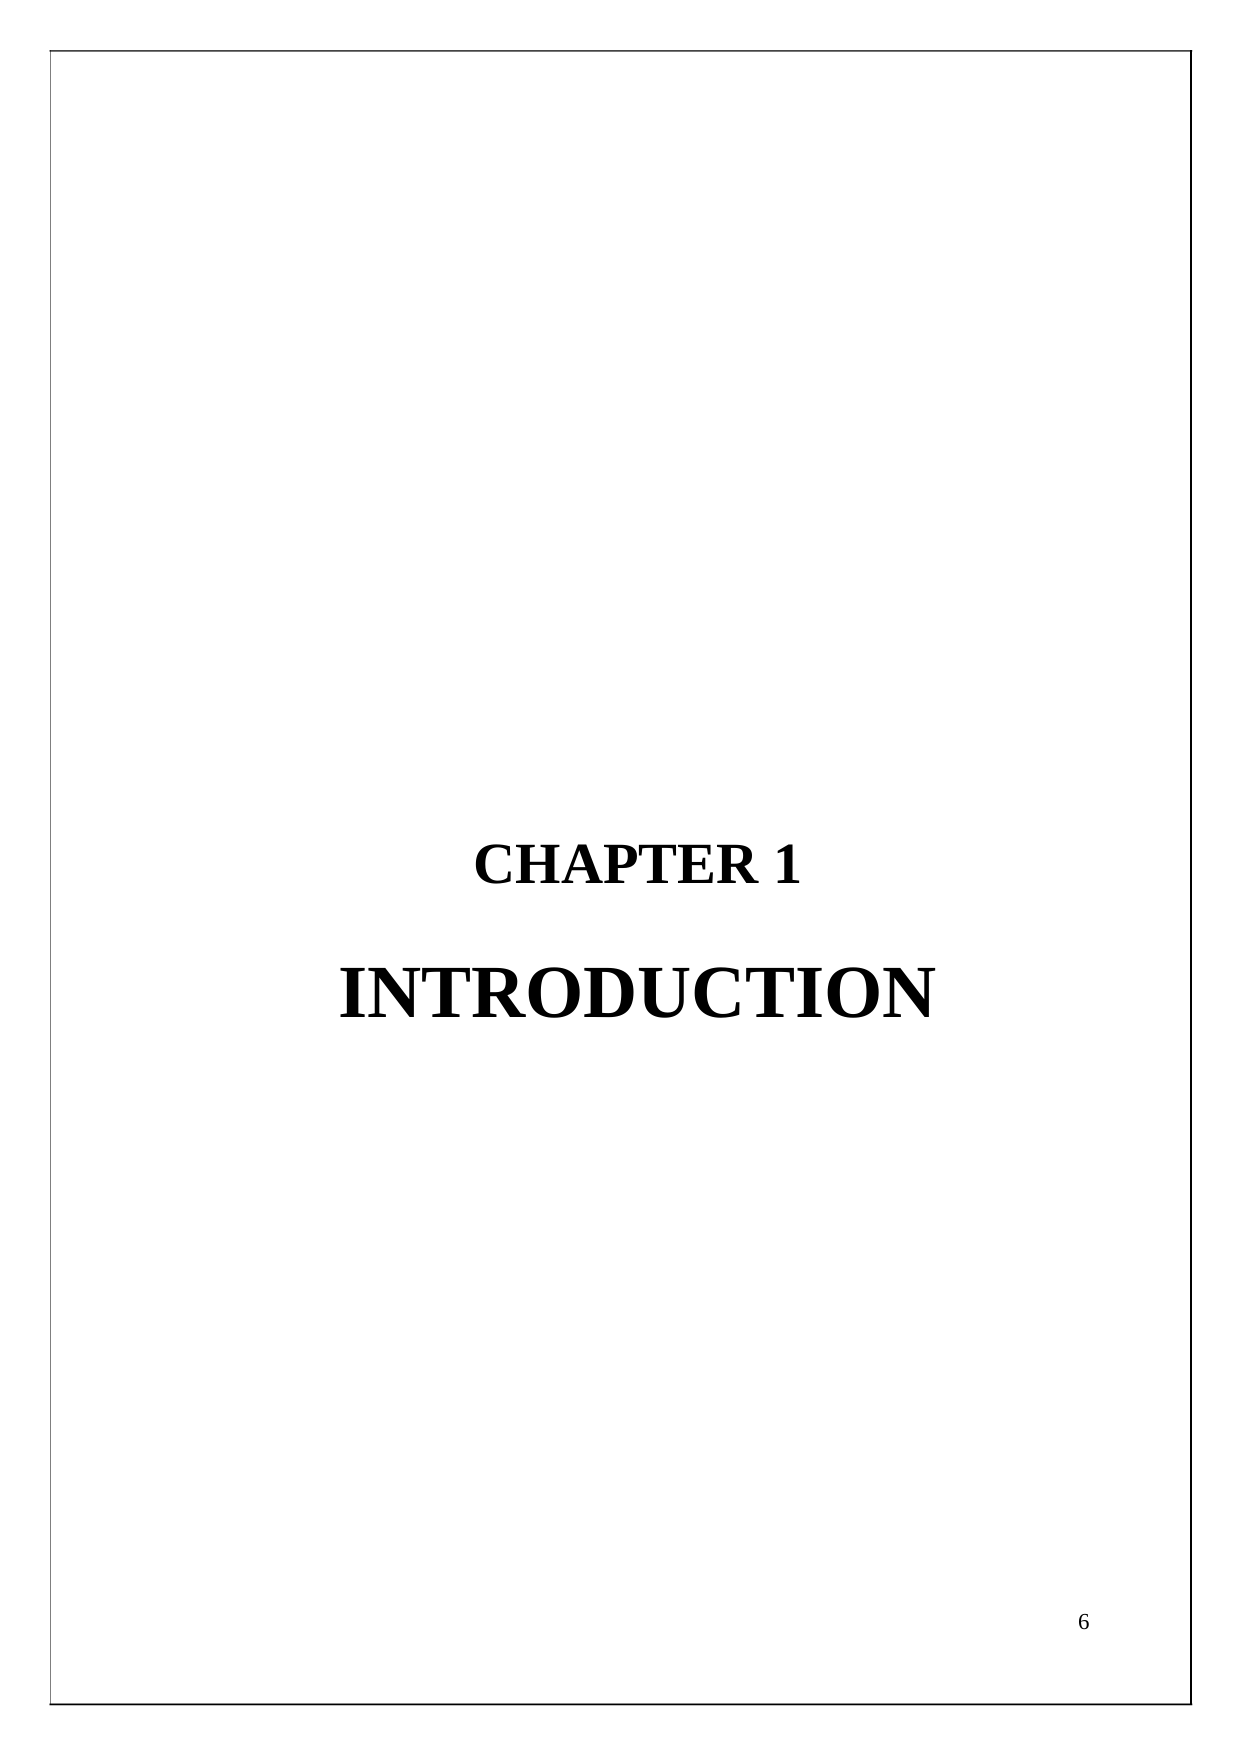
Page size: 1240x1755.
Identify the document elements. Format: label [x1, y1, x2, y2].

picture [47, 47, 1193, 1706]
